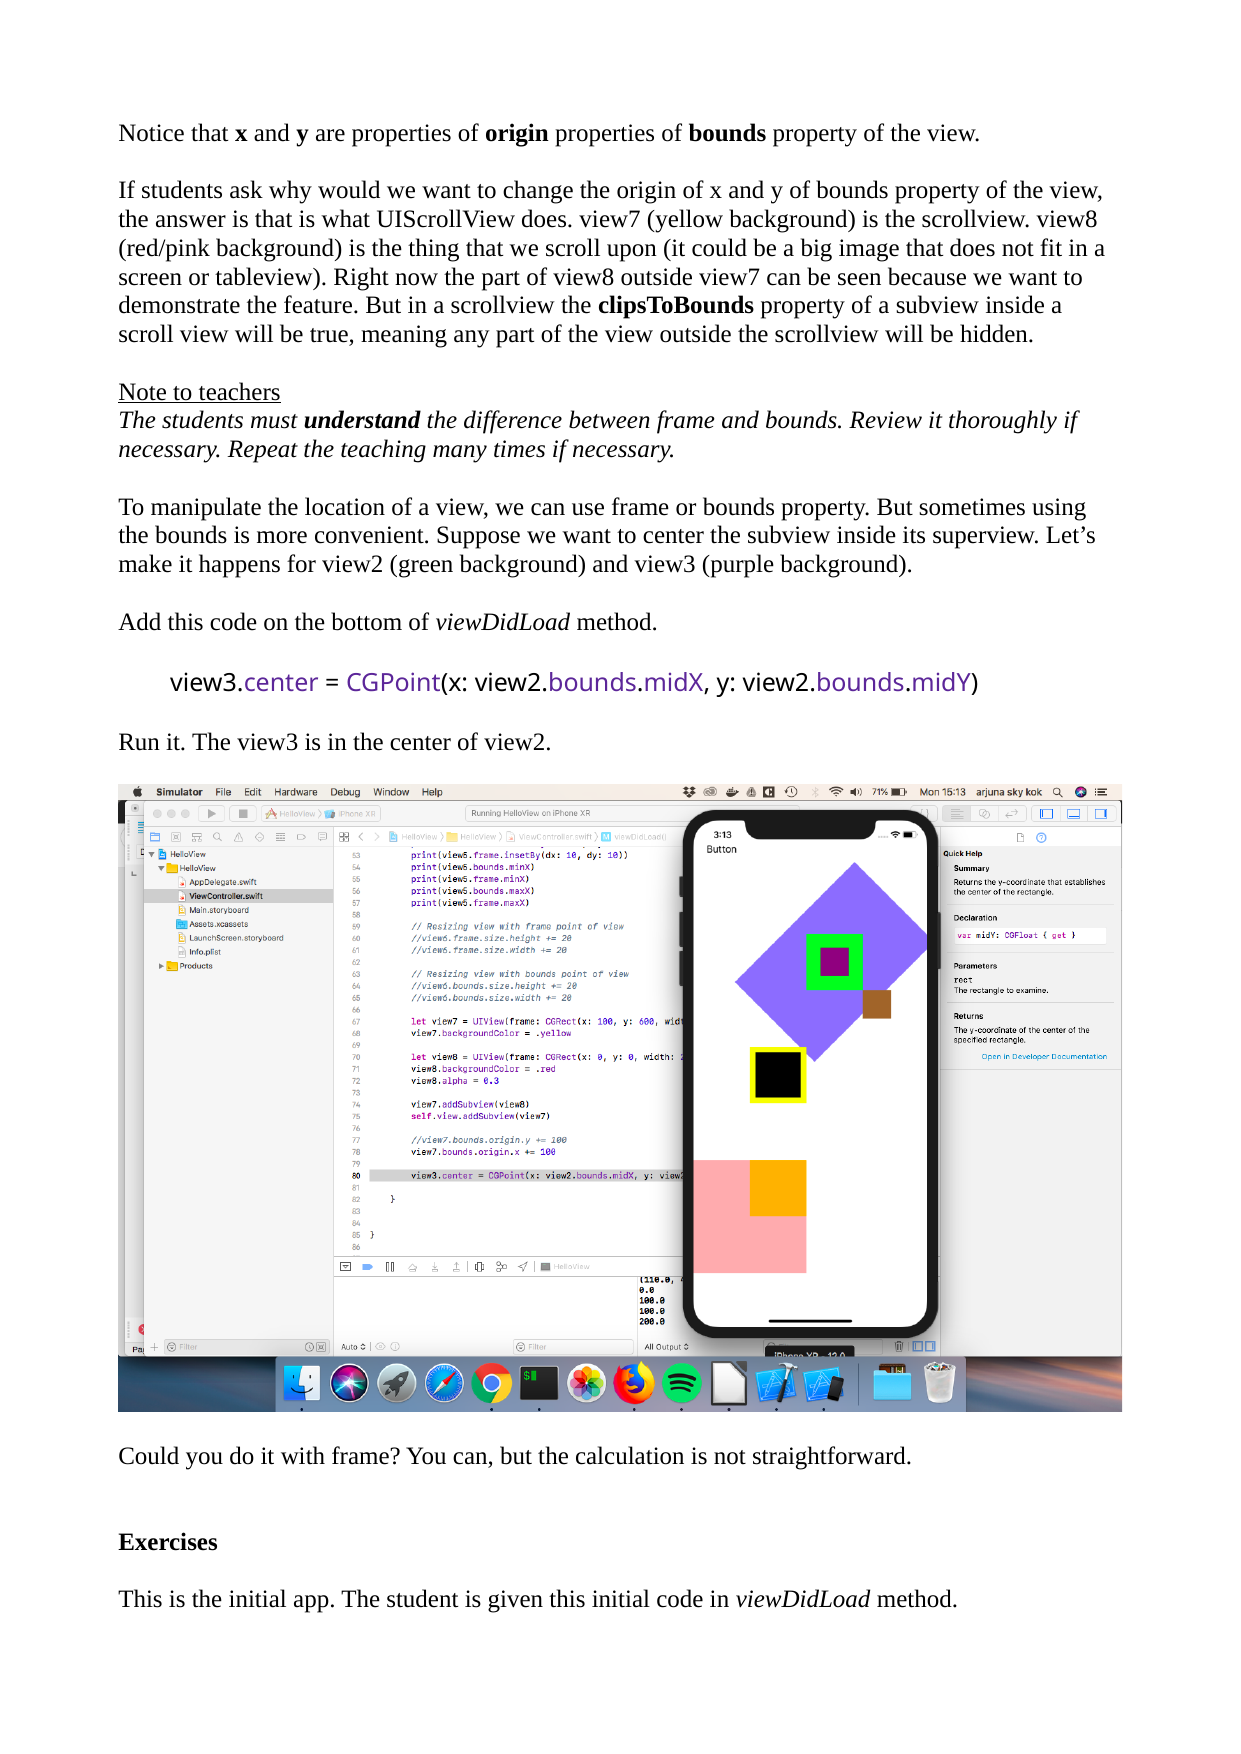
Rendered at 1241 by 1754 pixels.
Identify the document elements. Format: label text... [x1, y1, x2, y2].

text Could you do it with frame? You can, but the calculation is not straightforward. [118, 1441, 1122, 1469]
text This is the initial app. The student is given this initial code in viewDidLoad method. [118, 1584, 1122, 1613]
text Run it. The view3 is in the center of view2. [118, 727, 1122, 756]
text Add this code on the bottom of viewDidLoad method. [118, 607, 1122, 636]
text The students must understand the difference between frame and bounds. Review it thoroughly if necessary. Repeat the teaching many times if necessary. [118, 406, 1122, 463]
text Note to teachers [118, 377, 1122, 406]
text Exercises [118, 1527, 1122, 1556]
text Notice that x and y are properties of origin properties of bounds property of the view. [118, 118, 1122, 147]
text view3.center = CGPoint(x: view2.bounds.midX, y: view2.bounds.midY) [118, 664, 1122, 698]
picture [118, 784, 1123, 1412]
text To manipulate the location of a view, we can use frame or bounds property. But sometimes using the bounds is more convenient. Suppose we want to center the subview inside its superview. Let’s make it happens for view2 (green background) and view3 (purple background). [118, 492, 1122, 578]
text If students ask why would we want to change the origin of x and y of bounds property of the view, the answer is that is what UIScrollView does. view7 (yellow background) is the scrollview. view8 (red/pink background) is the thing that we scroll upon (it could be a big image that does not fit in a screen or tableview). Right now the part of view8 outside view7 can be seen because we want to demonstrate the feature. But in a scrollview the clipsToBounds property of a subview inside a scroll view will be true, meaning any part of the view outside the scrollview will be hidden. [118, 176, 1122, 348]
